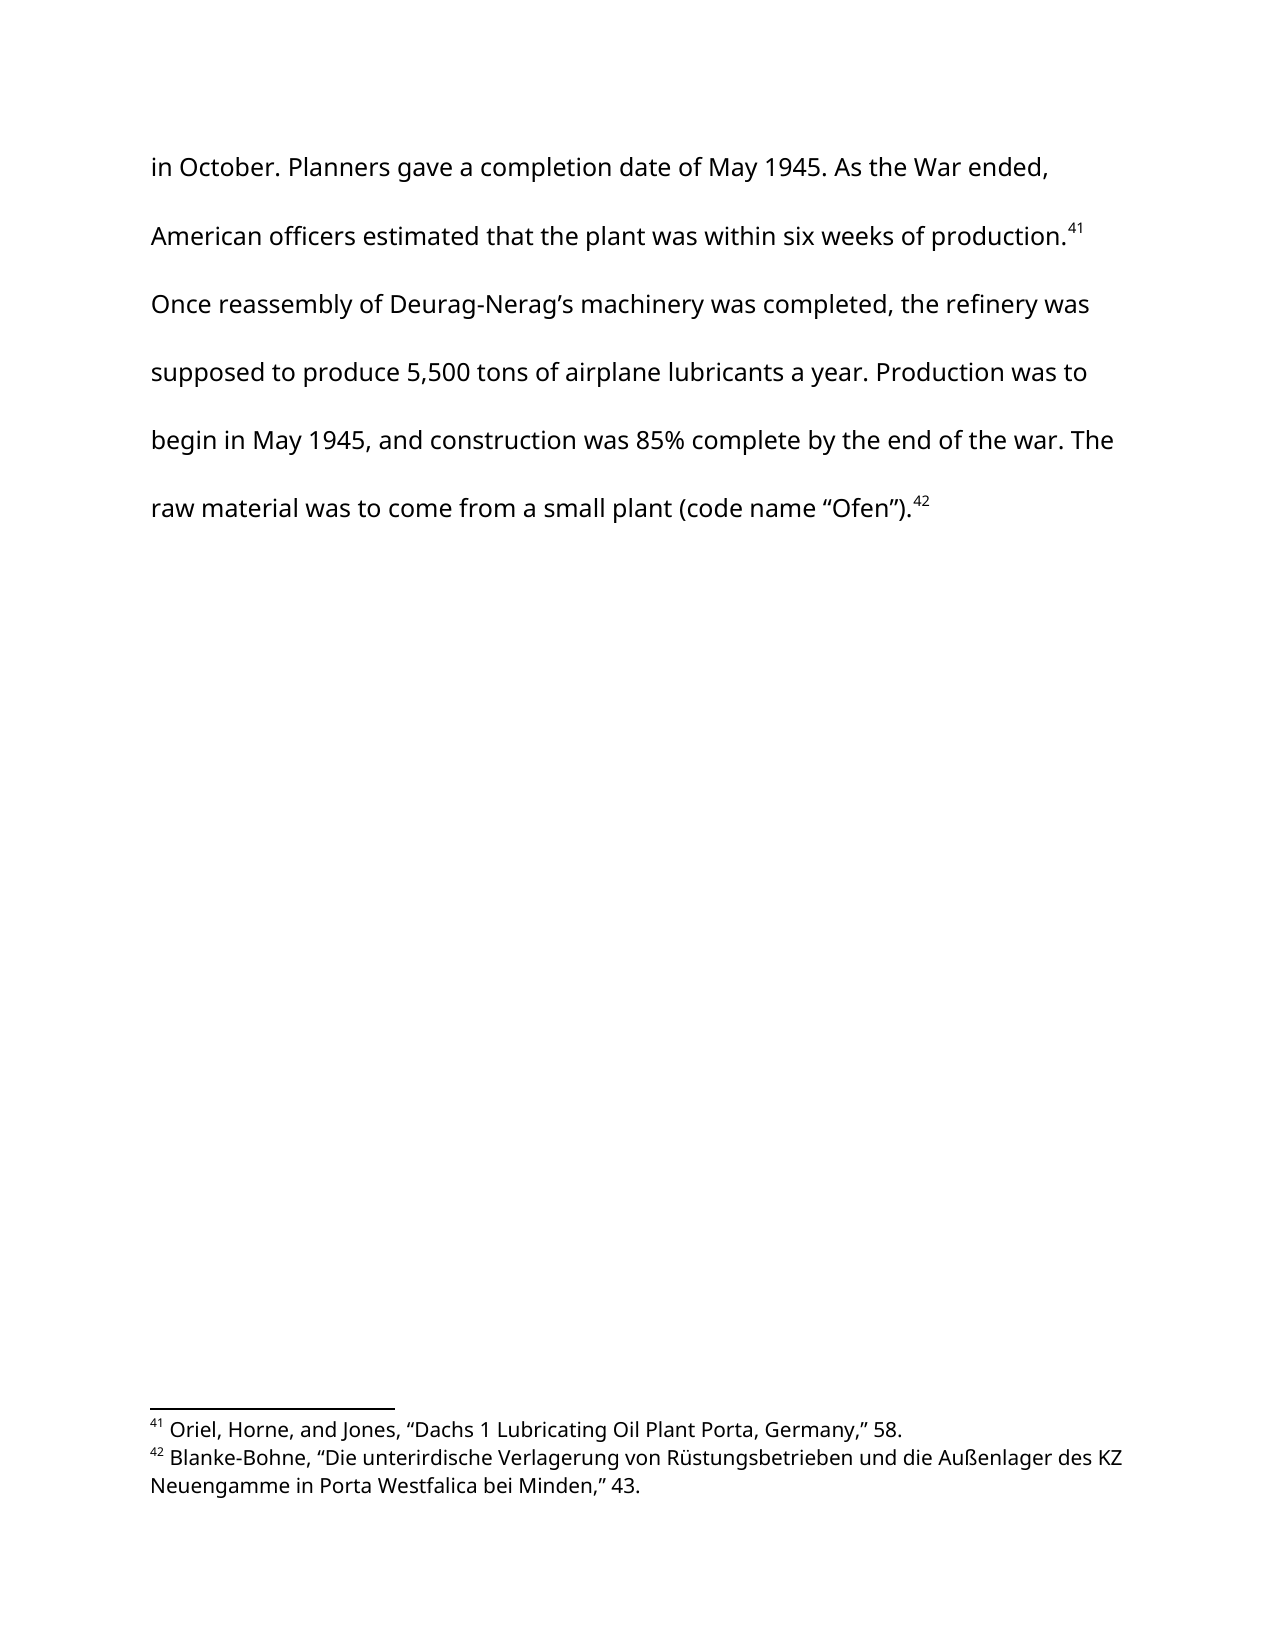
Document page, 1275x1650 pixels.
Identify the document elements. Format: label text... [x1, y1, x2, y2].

text Oriel, Horne, and Jones, “Dachs 1 Lubricating Oil Plant Porta, Germany,” 58. [150, 1415, 1125, 1443]
text in October. Planners gave a completion date of May 1945. As the War ended, American officers estimated that the plant was within six weeks of production. Once reassembly of Deurag-Nerag’s machinery was completed, the refinery was supposed to produce 5,500 tons of airplane lubricants a year. Production was to begin in May 1945, and construction was 85% complete by the end of the war. The raw material was to come from a small plant (code name “Ofen”). [150, 150, 1125, 525]
text Blanke-Bohne, “Die unterirdische Verlagerung von Rüstungsbetrieben und die Außenlager des KZ Neuengamme in Porta Westfalica bei Minden,” 43. [150, 1443, 1125, 1500]
